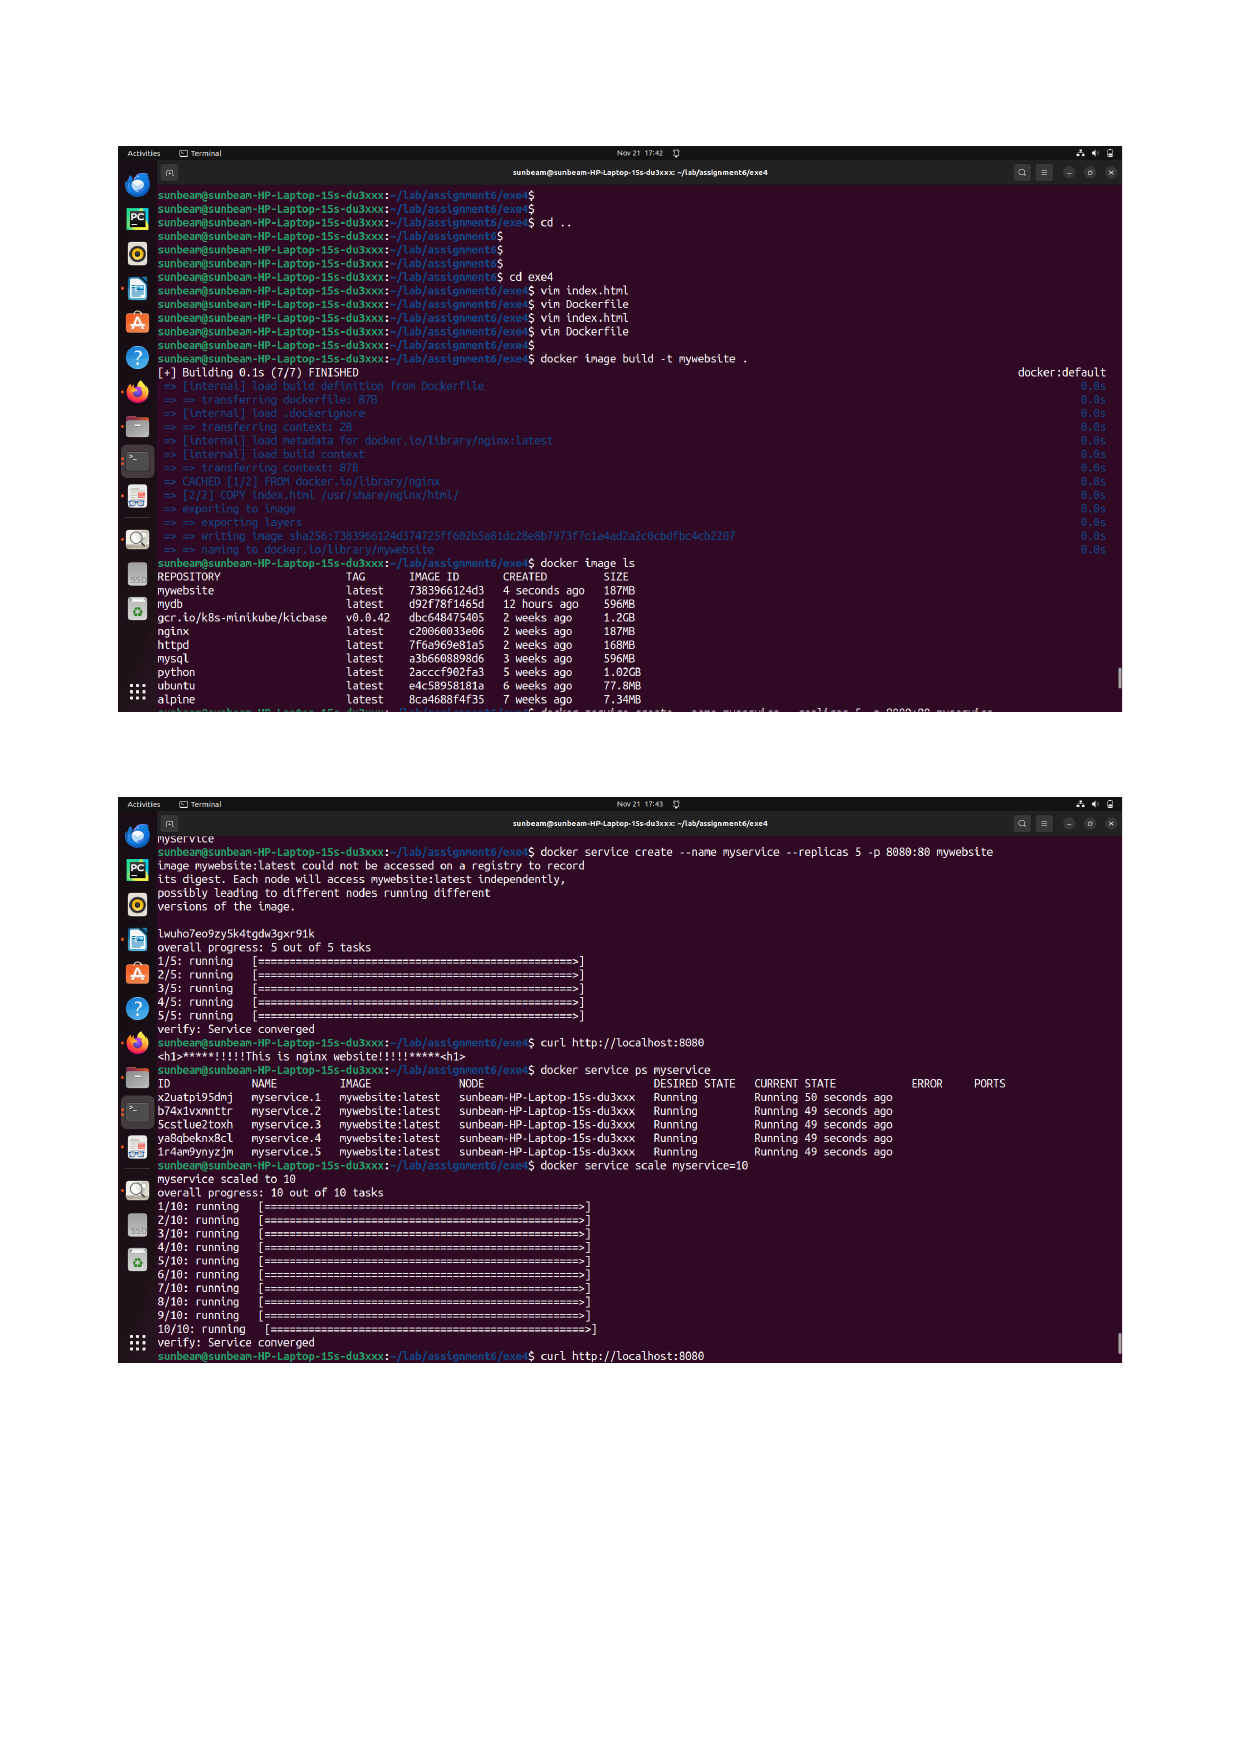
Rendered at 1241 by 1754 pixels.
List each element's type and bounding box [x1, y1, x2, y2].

picture [118, 797, 1123, 1363]
picture [118, 146, 1123, 712]
